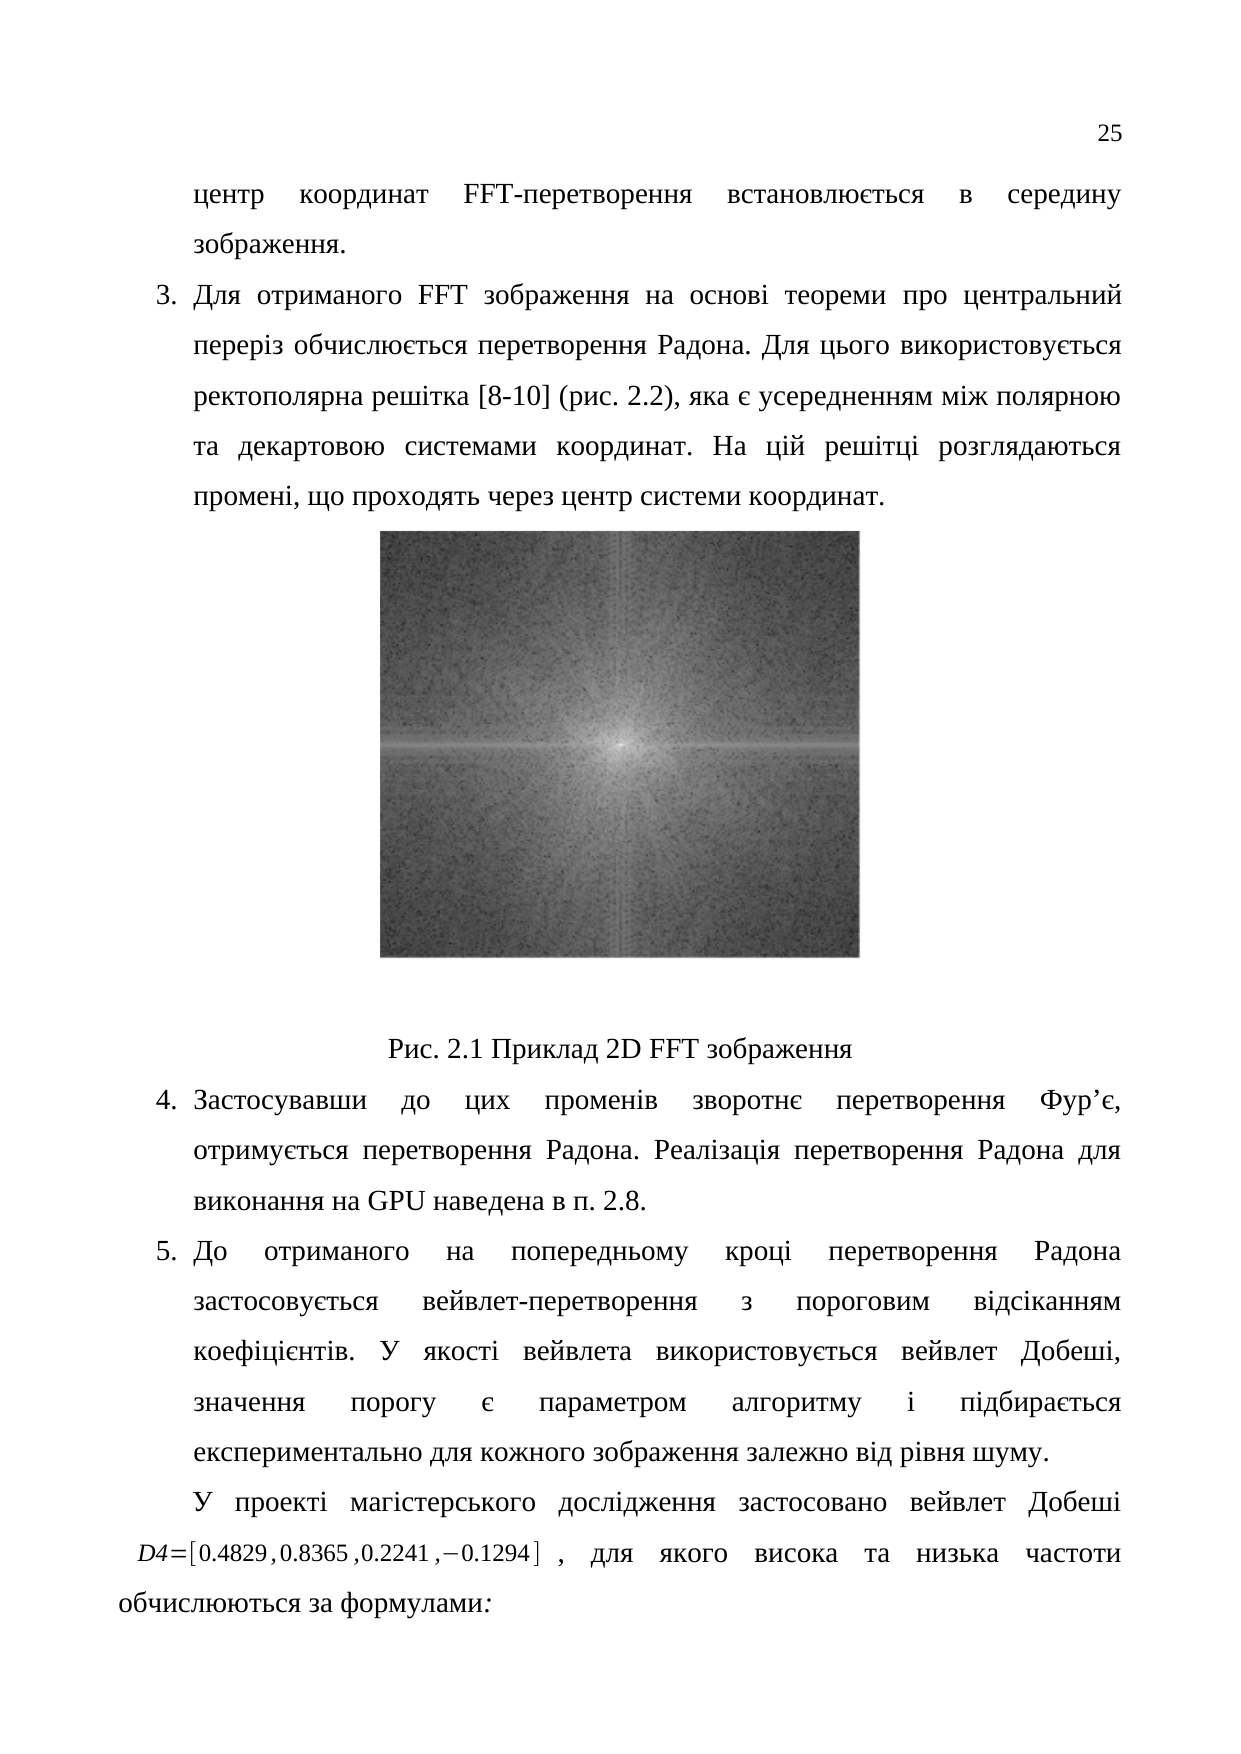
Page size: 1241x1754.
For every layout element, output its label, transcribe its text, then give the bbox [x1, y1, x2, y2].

text У проекті магістерського дослідження застосовано вейвлет Добеші , для якого висока та низька частоти обчислюються за формулами: [118, 1484, 1122, 1619]
picture [379, 530, 861, 959]
list центр координат FFT-перетворення встановлюється в середину зображення. [156, 176, 1122, 260]
list До отриманого на попередньому кроці перетворення Радона застосовується вейвлет-перетворення з пороговим відсіканням коефіцієнтів. У якості вейвлета використовується вейвлет Добеші, значення порогу є параметром алгоритму і підбирається експериментально для кожного зображення залежно від рівня шуму. [156, 1233, 1122, 1468]
list Для отриманого FFT зображення на основі теореми про центральний переріз обчислюється перетворення Радона. Для цього використовується ректополярна решітка [8-10] (рис. 2.2), яка є усередненням між полярною та декартовою системами координат. На цій решітці розглядаються промені, що проходять через центр системи координат. [156, 277, 1122, 512]
text Рис. 2.1 Приклад 2D FFT зображення [118, 1032, 1122, 1065]
list Застосувавши до цих променів зворотнє перетворення Фур’є, отримується перетворення Радона. Реалізація перетворення Радона для виконання на GPU наведена в п. 2.8. [156, 1082, 1122, 1216]
